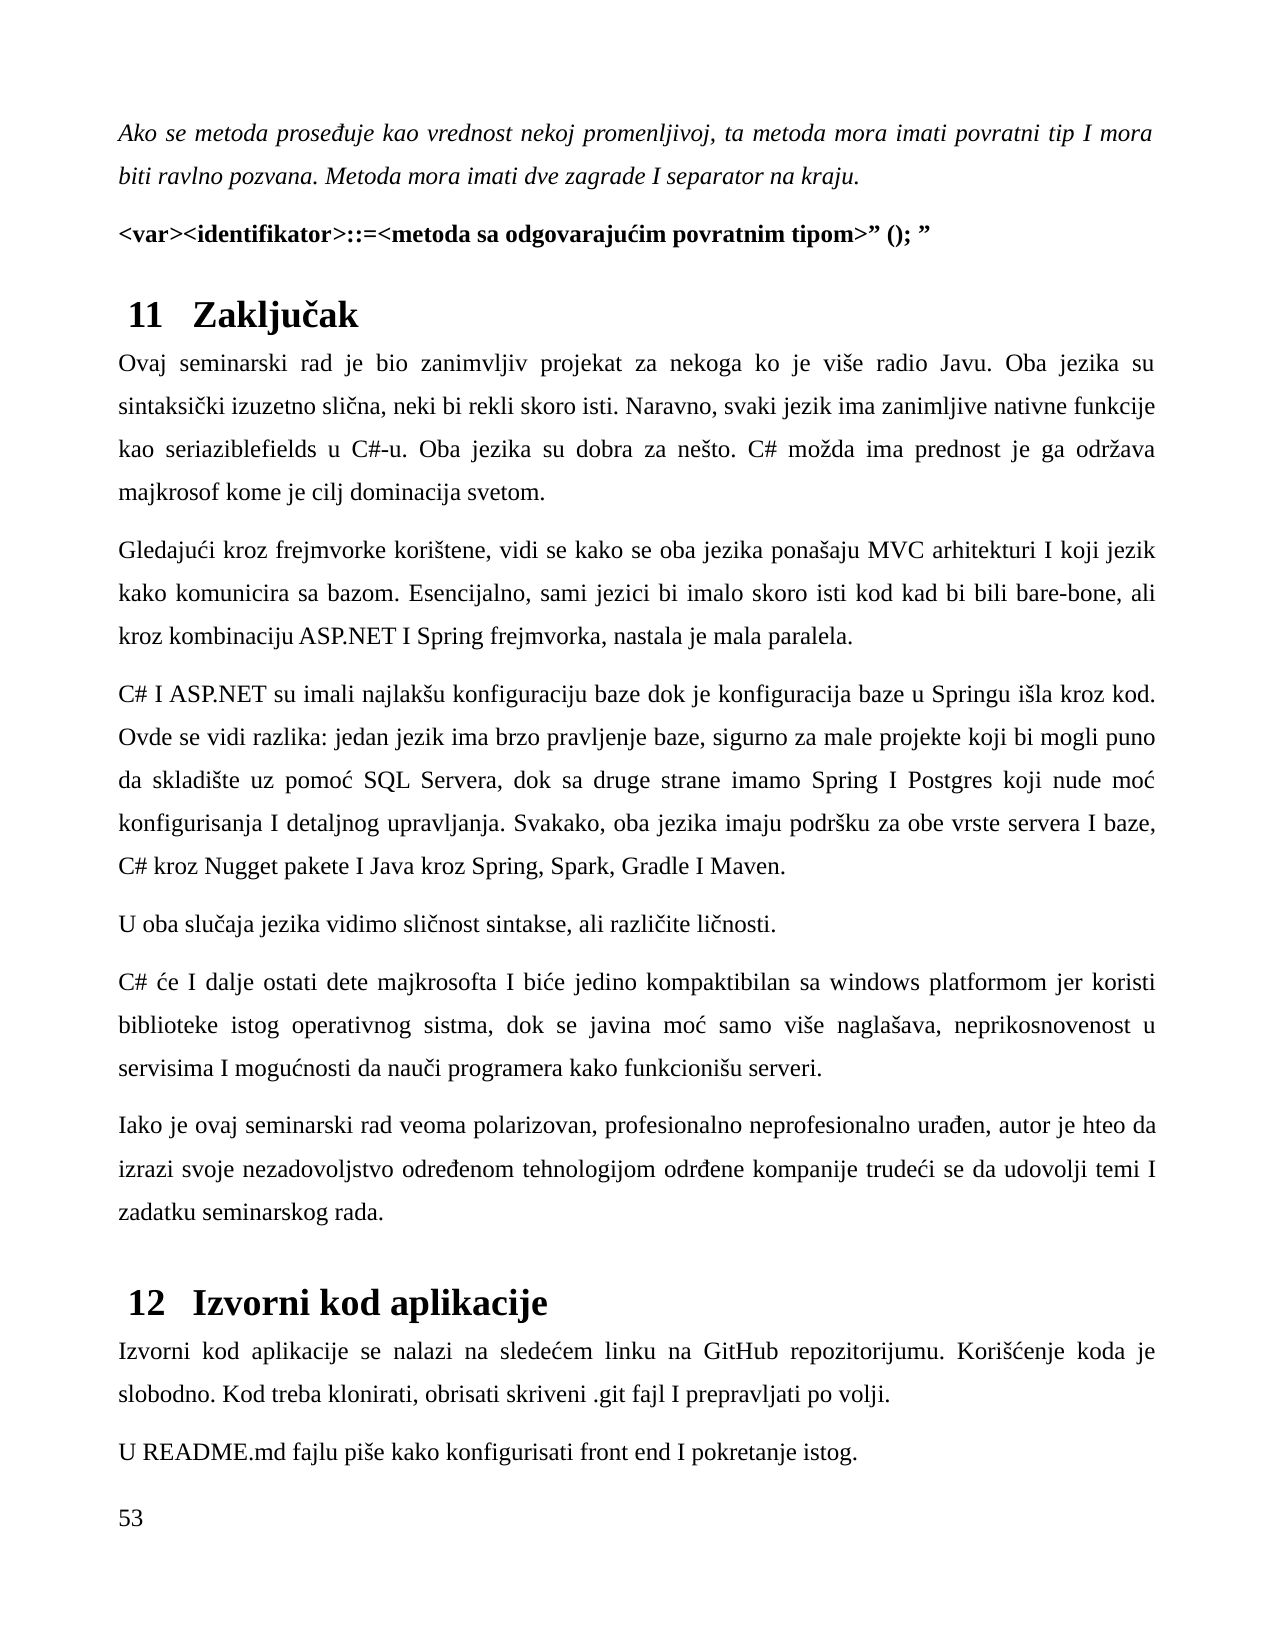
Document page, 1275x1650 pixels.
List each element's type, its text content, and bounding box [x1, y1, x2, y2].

text Ako se metoda proseđuje kao vrednost nekoj promenljivoj, ta metoda mora imati povratni tip I mora biti ravlno pozvana. Metoda mora imati dve zagrade I separator na kraju. [118, 118, 1157, 190]
text U oba slučaja jezika vidimo sličnost sintakse, ali različite ličnosti. [118, 909, 1157, 938]
text Gledajući kroz frejmvorke korištene, vidi se kako se oba jezika ponašaju MVC arhitekturi I koji jezik kako komunicira sa bazom. Esencijalno, sami jezici bi imalo skoro isti kod kad bi bili bare-bone, ali kroz kombinaciju ASP.NET I Spring frejmvorka, nastala je mala paralela. [118, 535, 1157, 650]
text C# I ASP.NET su imali najlakšu konfiguraciju baze dok je konfiguracija baze u Springu išla kroz kod. Ovde se vidi razlika: jedan jezik ima brzo pravljenje baze, sigurno za male projekte koji bi mogli puno da skladište uz pomoć SQL Servera, dok sa druge strane imamo Spring I Postgres koji nude moć konfigurisanja I detaljnog upravljanja. Svakako, oba jezika imaju podršku za obe vrste servera I baze, C# kroz Nugget pakete I Java kroz Spring, Spark, Gradle I Maven. [118, 679, 1157, 880]
subtitle Izvorni kod aplikacije [118, 1279, 1157, 1323]
text Iako je ovaj seminarski rad veoma polarizovan, profesionalno neprofesionalno urađen, autor je hteo da izrazi svoje nezadovoljstvo određenom tehnologijom odrđene kompanije trudeći se da udovolji temi I zadatku seminarskog rada. [118, 1111, 1157, 1226]
text C# će I dalje ostati dete majkrosofta I biće jedino kompaktibilan sa windows platformom jer koristi biblioteke istog operativnog sistma, dok se javina moć samo više naglašava, neprikosnovenost u servisima I mogućnosti da nauči programera kako funkcionišu serveri. [118, 967, 1157, 1082]
text U README.md fajlu piše kako konfigurisati front end I pokretanje istog. [118, 1437, 1157, 1465]
text Izvorni kod aplikacije se nalazi na sledećem linku na GitHub repozitorijumu. Korišćenje koda je slobodno. Kod treba klonirati, obrisati skriveni .git fajl I prepravljati po volji. [118, 1336, 1157, 1408]
text Ovaj seminarski rad je bio zanimvljiv projekat za nekoga ko je više radio Javu. Oba jezika su sintaksički izuzetno slična, neki bi rekli skoro isti. Naravno, svaki jezik ima zanimljive nativne funkcije kao seriaziblefields u C#-u. Oba jezika su dobra za nešto. C# možda ima prednost je ga održava majkrosof kome je cilj dominacija svetom. [118, 348, 1157, 506]
subtitle Zaključak [118, 292, 1157, 335]
text <var><identifikator>::=<metoda sa odgovarajućim povratnim tipom>” (); ” [118, 219, 1157, 248]
